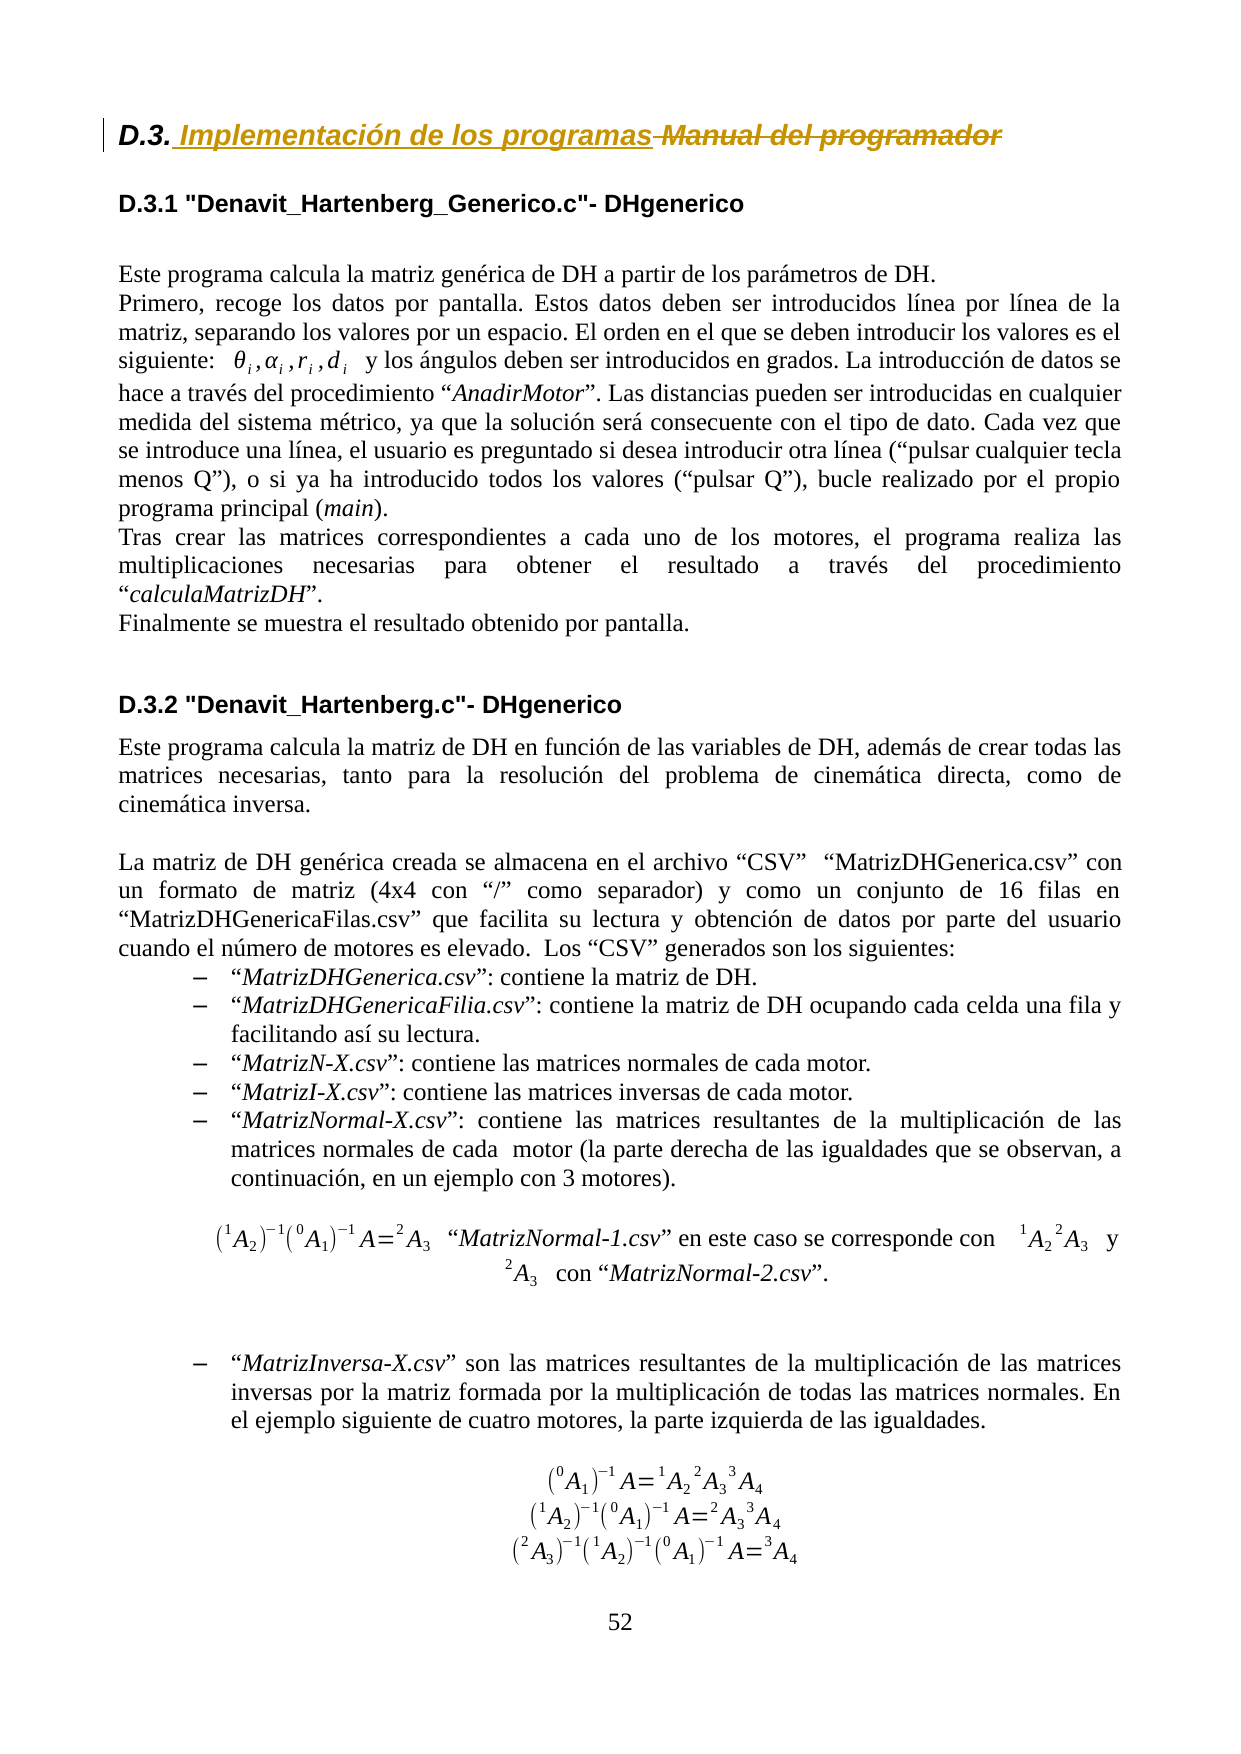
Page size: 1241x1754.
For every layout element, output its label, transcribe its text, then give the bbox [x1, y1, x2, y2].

text La matriz de DH genérica creada se almacena en el archivo “CSV” “MatrizDHGenerica.csv” con un formato de matriz (4x4 con “/” como separador) y como un conjunto de 16 filas en “MatrizDHGenericaFilas.csv” que facilita su lectura y obtención de datos por parte del usuario cuando el número de motores es elevado. Los “CSV” generados son los siguientes: [118, 847, 1122, 962]
list “MatrizDHGenericaFilia.csv”: contiene la matriz de DH ocupando cada celda una fila y facilitando así su lectura. [193, 990, 1122, 1048]
list “MatrizInversa-X.csv” son las matrices resultantes de la multiplicación de las matrices inversas por la matriz formada por la multiplicación de todas las matrices normales. En el ejemplo siguiente de cuatro motores, la parte izquierda de las igualdades. [193, 1348, 1122, 1434]
text Este programa calcula la matriz genérica de DH a partir de los parámetros de DH. [118, 259, 1122, 288]
list “MatrizN-X.csv”: contiene las matrices normales de cada motor. [193, 1048, 1122, 1077]
list “MatrizNormal-X.csv”: contiene las matrices resultantes de la multiplicación de las matrices normales de cada motor (la parte derecha de las igualdades que se observan, a continuación, en un ejemplo con 3 motores). [193, 1105, 1122, 1192]
subtitle D.3. Implementación de los programas [118, 118, 1122, 152]
subtitle D.3.1 "Denavit_Hartenberg_Generico.c"- DHgenerico [118, 189, 1122, 218]
text Tras crear las matrices correspondientes a cada uno de los motores, el programa realiza las multiplicaciones necesarias para obtener el resultado a través del procedimiento “calculaMatrizDH”. [118, 522, 1122, 608]
list “MatrizI-X.csv”: contiene las matrices inversas de cada motor. [193, 1077, 1122, 1105]
list “MatrizDHGenerica.csv”: contiene la matriz de DH. [193, 962, 1122, 990]
subtitle D.3.2 "Denavit_Hartenberg.c"- DHgenerico [118, 690, 1122, 719]
text Este programa calcula la matriz de DH en función de las variables de DH, además de crear todas las matrices necesarias, tanto para la resolución del problema de cinemática directa, como de cinemática inversa. [118, 732, 1122, 818]
list “MatrizNormal-1.csv” en este caso se corresponde con y con “MatrizNormal-2.csv”. [156, 1220, 1122, 1290]
text Finalmente se muestra el resultado obtenido por pantalla. [118, 608, 1122, 637]
text Primero, recoge los datos por pantalla. Estos datos deben ser introducidos línea por línea de la matriz, separando los valores por un espacio. El orden en el que se deben introducir los valores es el siguiente:y los ángulos deben ser introducidos en grados. La introducción de datos se hace a través del procedimiento “AnadirMotor”. Las distancias pueden ser introducidas en cualquier medida del sistema métrico, ya que la solución será consecuente con el tipo de dato. Cada vez que se introduce una línea, el usuario es preguntado si desea introducir otra línea (“pulsar cualquier tecla menos Q”), o si ya ha introducido todos los valores (“pulsar Q”), bucle realizado por el propio programa principal (main). [118, 288, 1122, 522]
